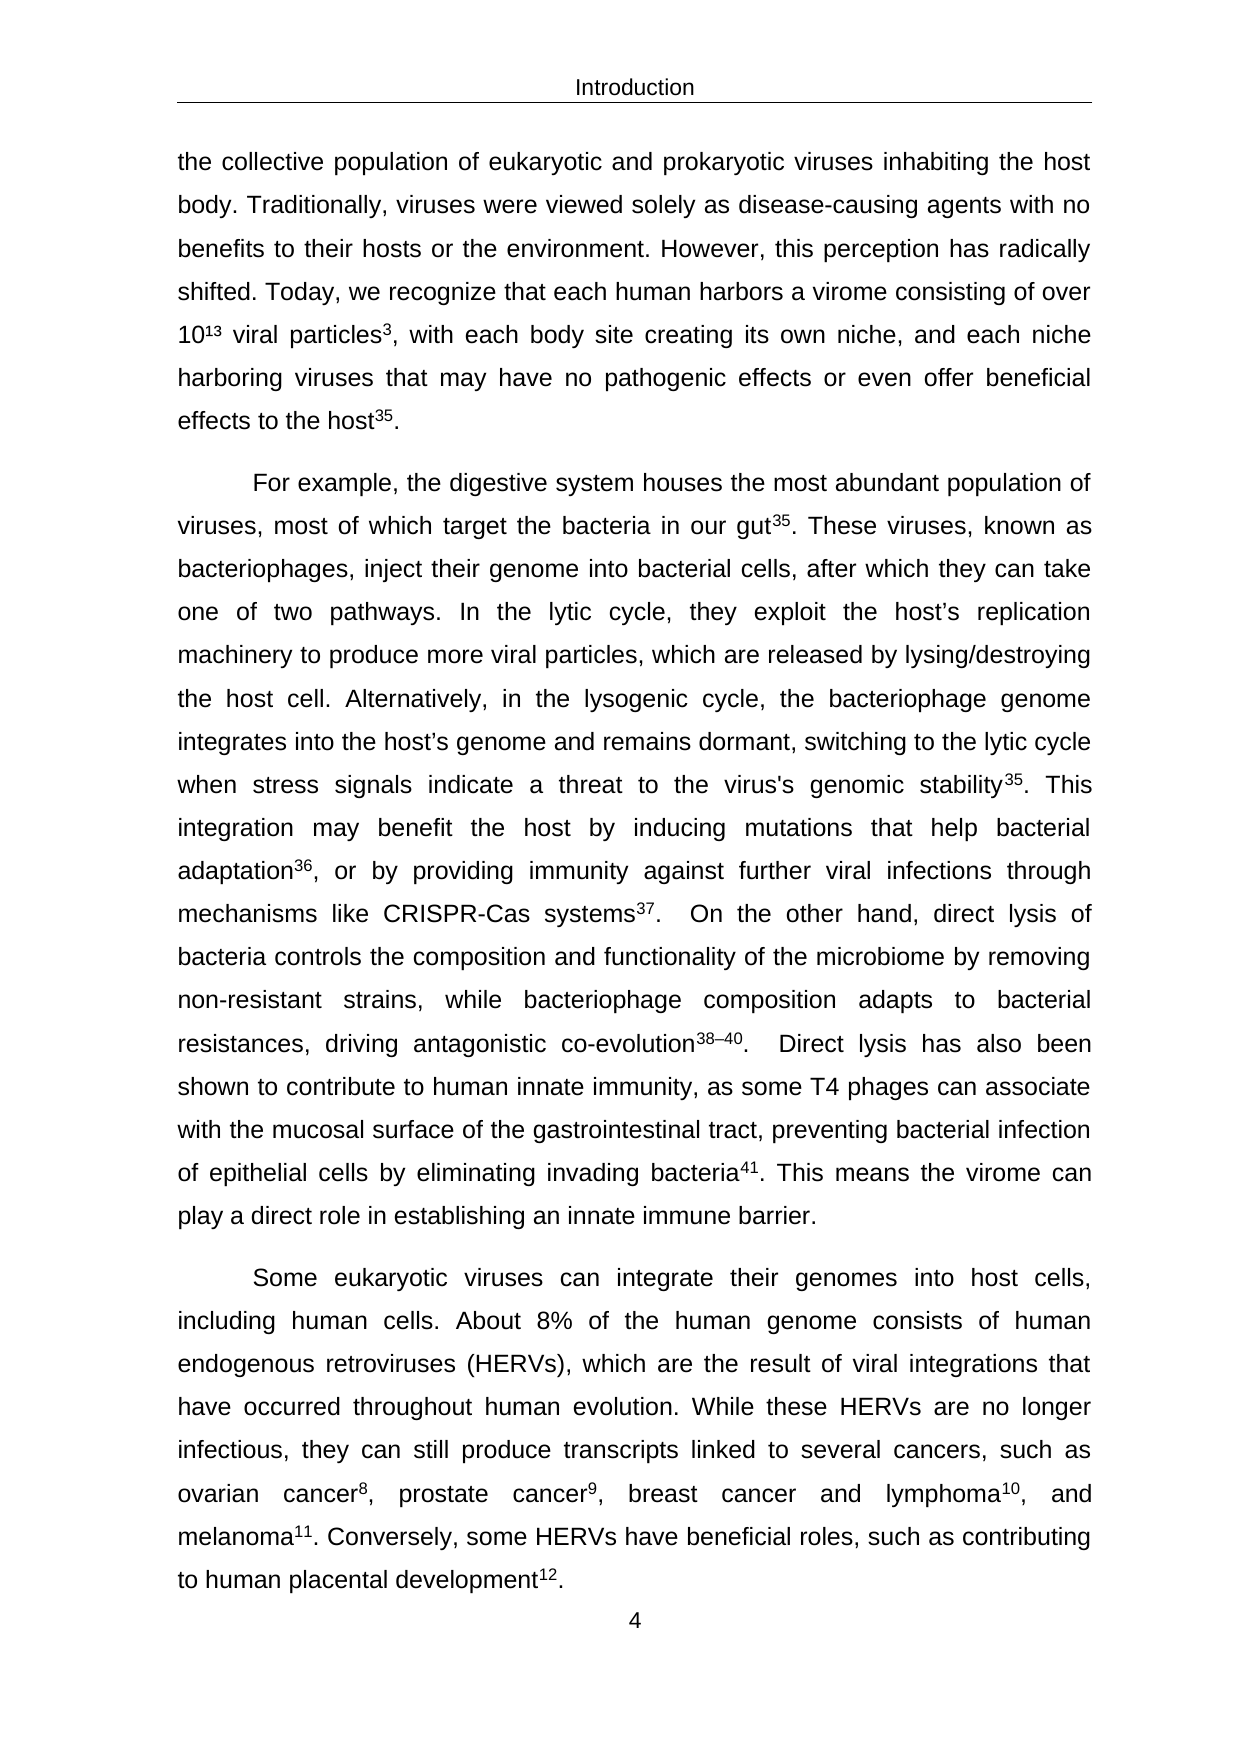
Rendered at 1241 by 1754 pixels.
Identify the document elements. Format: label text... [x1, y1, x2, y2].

text the collective population of eukaryotic and prokaryotic viruses inhabiting the host body. Traditionally, viruses were viewed solely as disease-causing agents with no benefits to their hosts or the environment. However, this perception has radically shifted. Today, we recognize that each human harbors a virome consisting of over 10¹³ viral particles3, with each body site creating its own niche, and each niche harboring viruses that may have no pathogenic effects or even offer beneficial effects to the host35. [177, 147, 1092, 435]
text For example, the digestive system houses the most abundant population of viruses, most of which target the bacteria in our gut35. These viruses, known as bacteriophages, inject their genome into bacterial cells, after which they can take one of two pathways. In the lytic cycle, they exploit the host’s replication machinery to produce more viral particles, which are released by lysing/destroying the host cell. Alternatively, in the lysogenic cycle, the bacteriophage genome integrates into the host’s genome and remains dormant, switching to the lytic cycle when stress signals indicate a threat to the virus's genomic stability35. This integration may benefit the host by inducing mutations that help bacterial adaptation36, or by providing immunity against further viral infections through mechanisms like CRISPR-Cas systems37. On the other hand, direct lysis of bacteria controls the composition and functionality of the microbiome by removing non-resistant strains, while bacteriophage composition adapts to bacterial resistances, driving antagonistic co-evolution38–40. Direct lysis has also been shown to contribute to human innate immunity, as some T4 phages can associate with the mucosal surface of the gastrointestinal tract, preventing bacterial infection of epithelial cells by eliminating invading bacteria41. This means the virome can play a direct role in establishing an innate immune barrier. [177, 468, 1092, 1230]
text Some eukaryotic viruses can integrate their genomes into host cells, including human cells. About 8% of the human genome consists of human endogenous retroviruses (HERVs), which are the result of viral integrations that have occurred throughout human evolution. While these HERVs are no longer infectious, they can still produce transcripts linked to several cancers, such as ovarian cancer8, prostate cancer9, breast cancer and lymphoma10, and melanoma11. Conversely, some HERVs have beneficial roles, such as contributing to human placental development12. [177, 1263, 1092, 1594]
